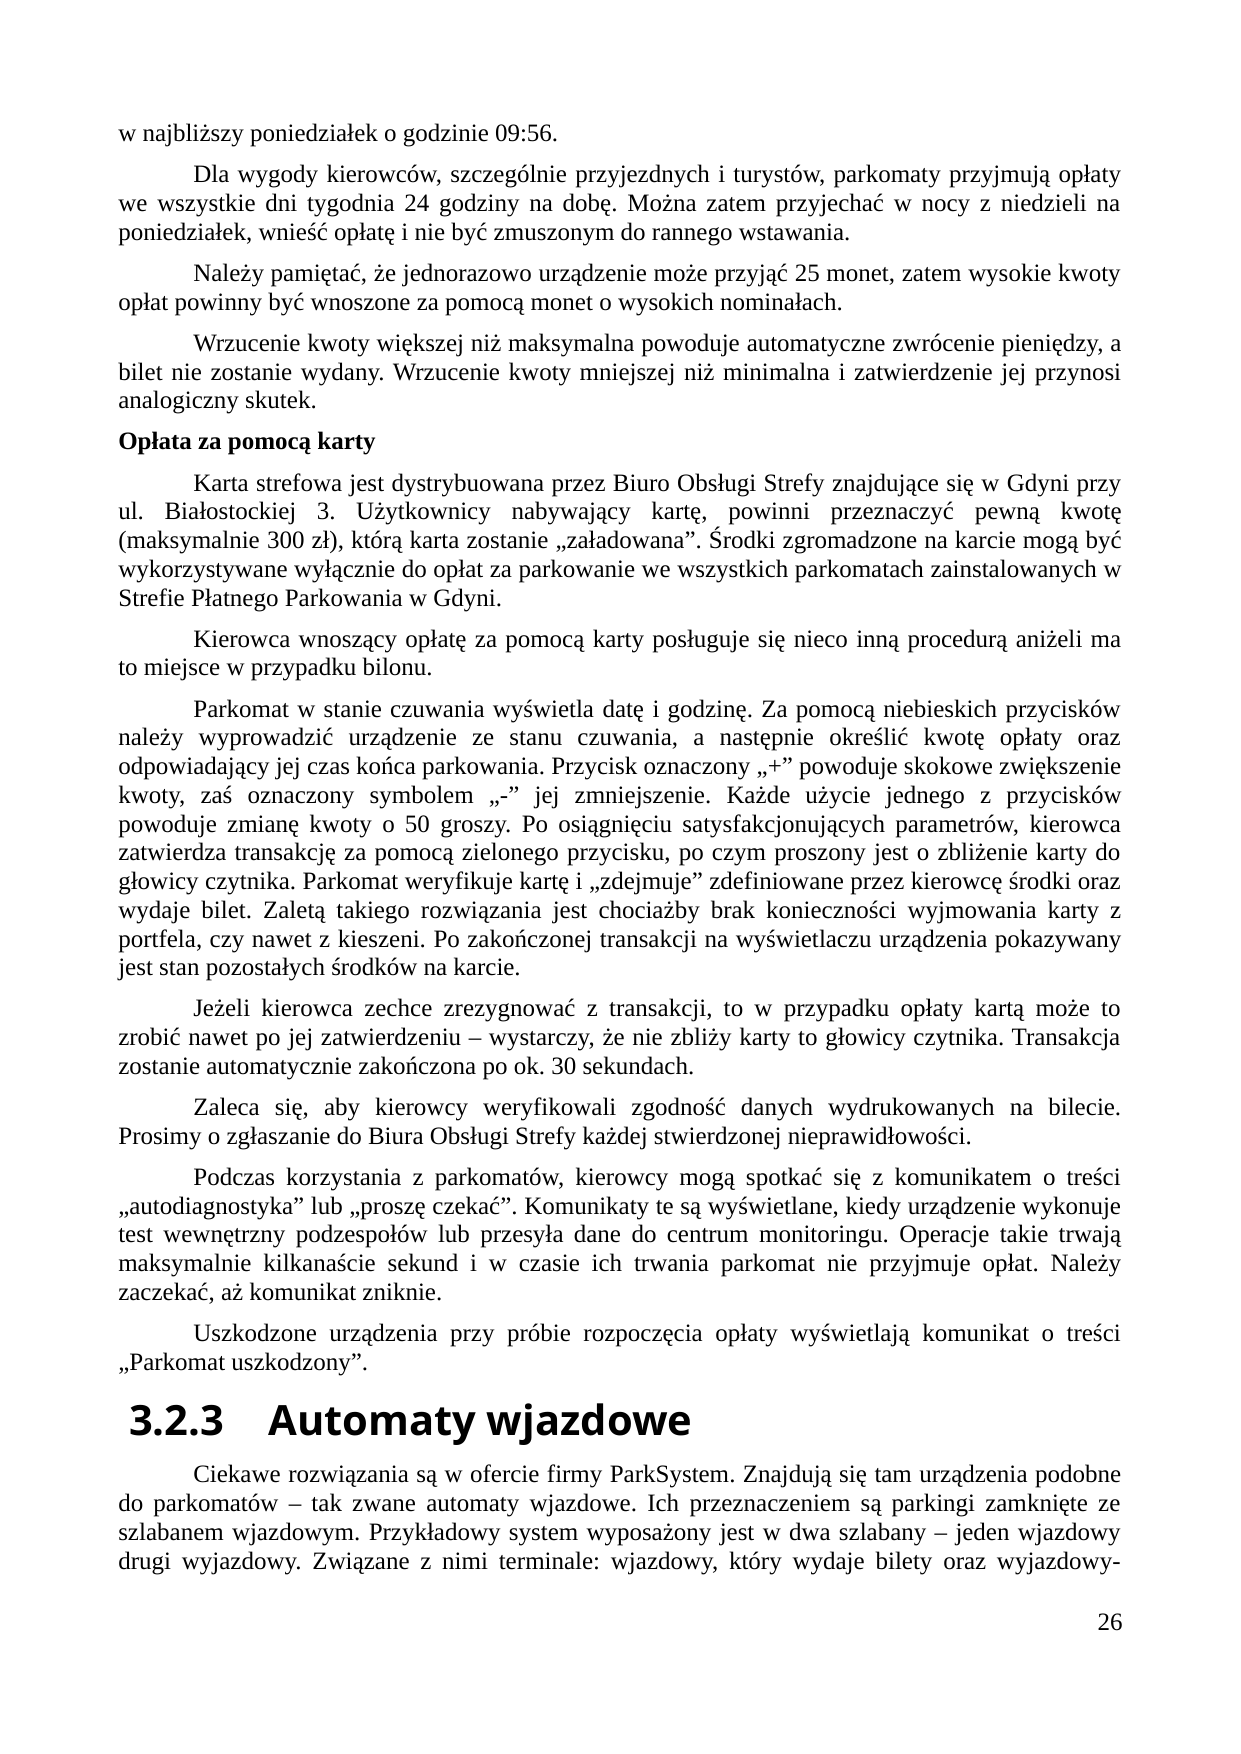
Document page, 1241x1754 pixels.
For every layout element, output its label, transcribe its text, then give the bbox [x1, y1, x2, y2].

text Ciekawe rozwiązania są w ofercie firmy ParkSystem. Znajdują się tam urządzenia podobne do parkomatów – tak zwane automaty wjazdowe. Ich przeznaczeniem są parkingi zamknięte ze szlabanem wjazdowym. Przykładowy system wyposażony jest w dwa szlabany – jeden wjazdowy drugi wyjazdowy. Związane z nimi terminale: wjazdowy, który wydaje bilety oraz wyjazdowy- [118, 1459, 1122, 1574]
text Karta strefowa jest dystrybuowana przez Biuro Obsługi Strefy znajdujące się w Gdyni przy ul. Białostockiej 3. Użytkownicy nabywający kartę, powinni przeznaczyć pewną kwotę (maksymalnie 300 zł), którą karta zostanie „załadowana”. Środki zgromadzone na karcie mogą być wykorzystywane wyłącznie do opłat za parkowanie we wszystkich parkomatach zainstalowanych w Strefie Płatnego Parkowania w Gdyni. [118, 468, 1122, 611]
text Opłata za pomocą karty [118, 426, 1122, 455]
text Uszkodzone urządzenia przy próbie rozpoczęcia opłaty wyświetlają komunikat o treści „Parkomat uszkodzony”. [118, 1318, 1122, 1376]
text Jeżeli kierowca zechce zrezygnować z transakcji, to w przypadku opłaty kartą może to zrobić nawet po jej zatwierdzeniu – wystarczy, że nie zbliży karty to głowicy czytnika. Transakcja zostanie automatycznie zakończona po ok. 30 sekundach. [118, 993, 1122, 1080]
text Zaleca się, aby kierowcy weryfikowali zgodność danych wydrukowanych na bilecie. Prosimy o zgłaszanie do Biura Obsługi Strefy każdej stwierdzonej nieprawidłowości. [118, 1092, 1122, 1150]
subtitle Automaty wjazdowe [118, 1390, 1122, 1447]
text Należy pamiętać, że jednorazowo urządzenie może przyjąć 25 monet, zatem wysokie kwoty opłat powinny być wnoszone za pomocą monet o wysokich nominałach. [118, 258, 1122, 315]
text Kierowca wnoszący opłatę za pomocą karty posługuje się nieco inną procedurą aniżeli ma to miejsce w przypadku bilonu. [118, 624, 1122, 681]
text Parkomat w stanie czuwania wyświetla datę i godzinę. Za pomocą niebieskich przycisków należy wyprowadzić urządzenie ze stanu czuwania, a następnie określić kwotę opłaty oraz odpowiadający jej czas końca parkowania. Przycisk oznaczony „+” powoduje skokowe zwiększenie kwoty, zaś oznaczony symbolem „-” jej zmniejszenie. Każde użycie jednego z przycisków powoduje zmianę kwoty o 50 groszy. Po osiągnięciu satysfakcjonujących parametrów, kierowca zatwierdza transakcję za pomocą zielonego przycisku, po czym proszony jest o zbliżenie karty do głowicy czytnika. Parkomat weryfikuje kartę i „zdejmuje” zdefiniowane przez kierowcę środki oraz wydaje bilet. Zaletą takiego rozwiązania jest chociażby brak konieczności wyjmowania karty z portfela, czy nawet z kieszeni. Po zakończonej transakcji na wyświetlaczu urządzenia pokazywany jest stan pozostałych środków na karcie. [118, 694, 1122, 981]
text Dla wygody kierowców, szczególnie przyjezdnych i turystów, parkomaty przyjmują opłaty we wszystkie dni tygodnia 24 godziny na dobę. Można zatem przyjechać w nocy z niedzieli na poniedziałek, wnieść opłatę i nie być zmuszonym do rannego wstawania. [118, 159, 1122, 246]
text w najbliższy poniedziałek o godzinie 09:56. [118, 118, 1122, 147]
text Podczas korzystania z parkomatów, kierowcy mogą spotkać się z komunikatem o treści „autodiagnostyka” lub „proszę czekać”. Komunikaty te są wyświetlane, kiedy urządzenie wykonuje test wewnętrzny podzespołów lub przesyła dane do centrum monitoringu. Operacje takie trwają maksymalnie kilkanaście sekund i w czasie ich trwania parkomat nie przyjmuje opłat. Należy zaczekać, aż komunikat zniknie. [118, 1162, 1122, 1306]
text Wrzucenie kwoty większej niż maksymalna powoduje automatyczne zwrócenie pieniędzy, a bilet nie zostanie wydany. Wrzucenie kwoty mniejszej niż minimalna i zatwierdzenie jej przynosi analogiczny skutek. [118, 328, 1122, 414]
